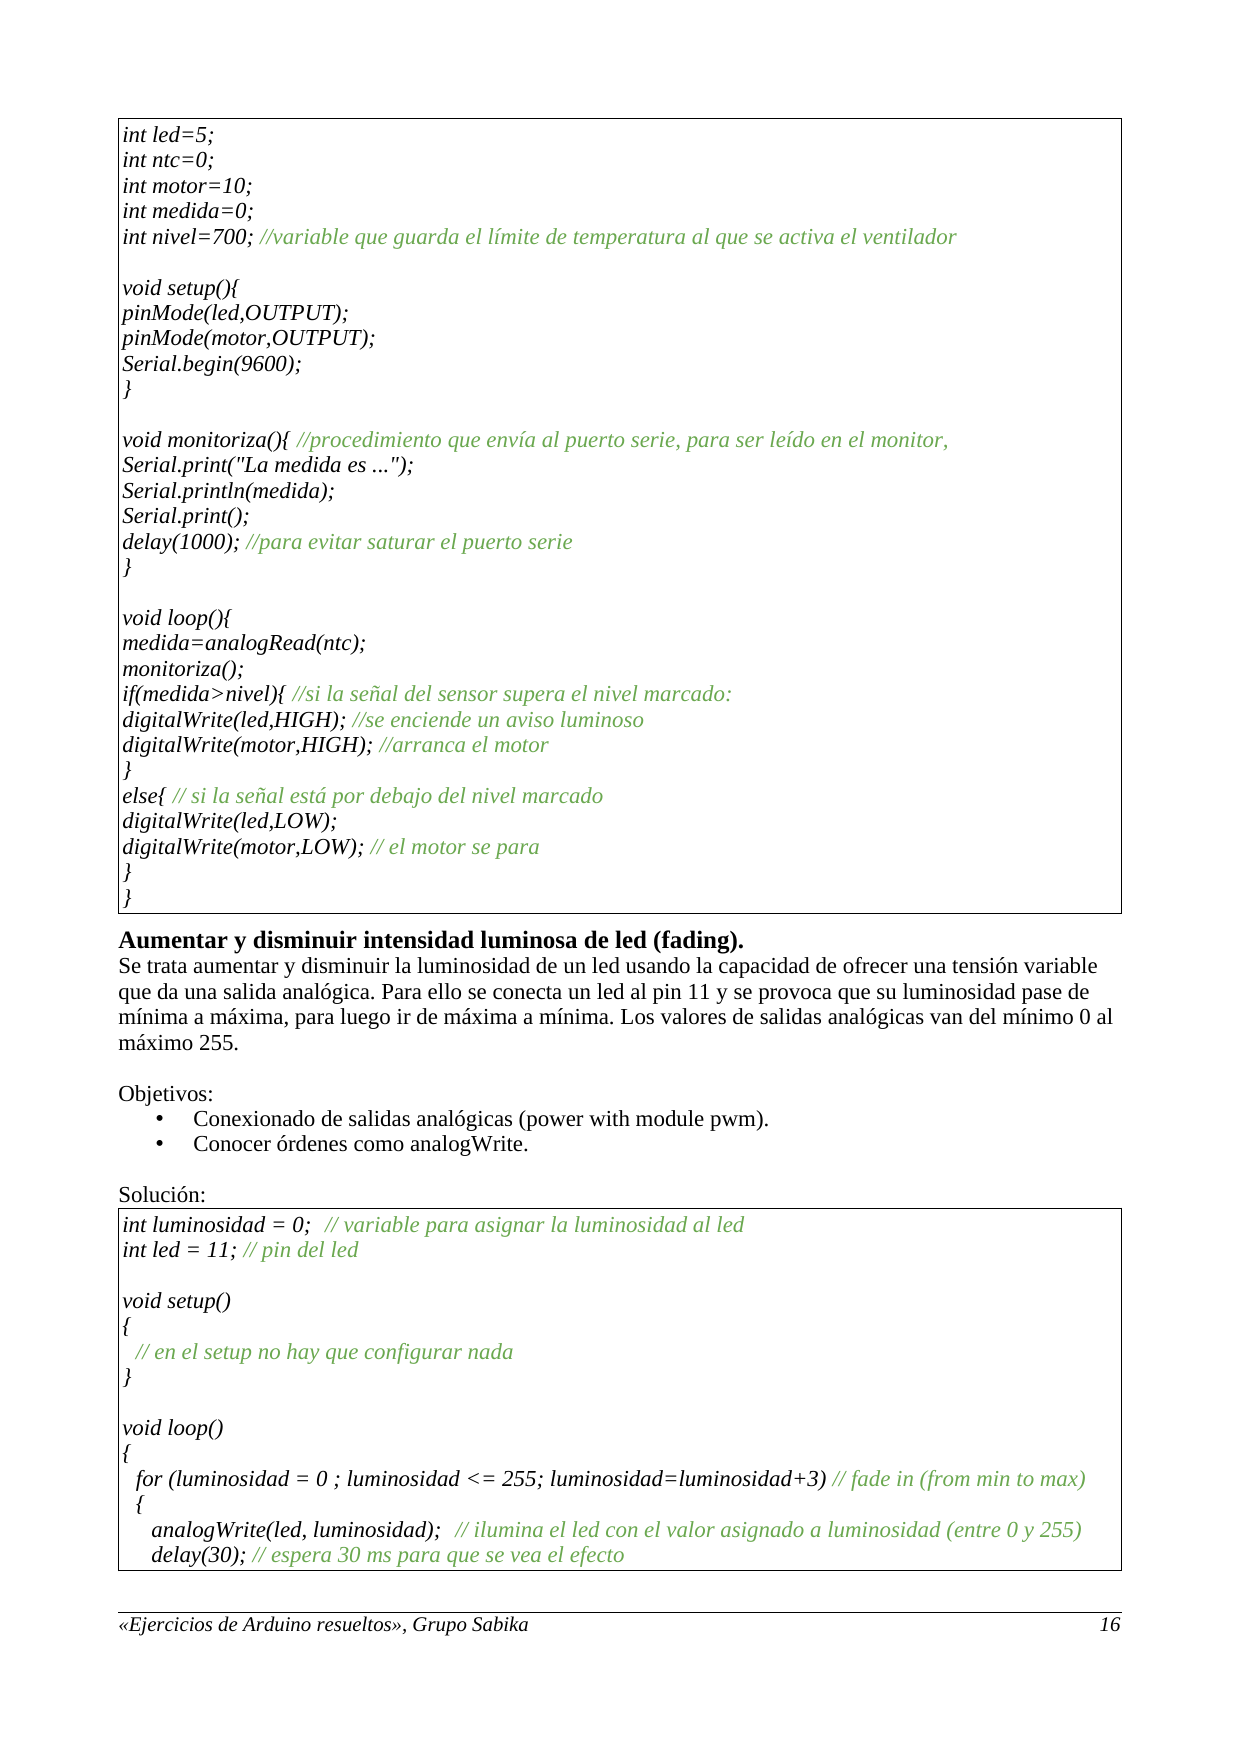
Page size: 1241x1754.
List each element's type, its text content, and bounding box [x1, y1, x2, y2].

text digitalWrite(motor,LOW); // el motor se para [340, 830, 1121, 855]
text int luminosidad = 0; // variable para asignar la luminosidad al led [119, 1209, 1121, 1233]
text } [119, 753, 1121, 779]
text delay(30); // espera 30 ms para que se vea el efecto [119, 1538, 1121, 1570]
list Conexionado de salidas analógicas (power with module pwm). [770, 1106, 1122, 1131]
text { [133, 1436, 1121, 1462]
text delay(1000); //para evitar saturar el puerto serie [246, 525, 1121, 550]
text medida=analogRead(ntc); [234, 626, 1121, 652]
text if(medida>nivel){ //si la señal del sensor supera el nivel marcado: [246, 677, 1121, 703]
text int nivel=700; //variable que guarda el límite de temperatura al que se activa el ventilador [256, 220, 1121, 245]
text } [119, 1360, 1121, 1386]
text pinMode(motor,OUTPUT); [351, 321, 1121, 347]
text Serial.print("La medida es ..."); [119, 448, 1121, 474]
text // en el setup no hay que configurar nada [119, 1335, 1121, 1360]
text int motor=10; [217, 169, 1121, 194]
text Serial.print(); [252, 499, 1121, 525]
text digitalWrite(led,LOW); [173, 804, 333, 808]
text { [133, 1309, 1121, 1335]
text digitalWrite(led,LOW); [334, 804, 1121, 830]
text } [133, 550, 1121, 576]
list Conocer órdenes como analogWrite. [156, 1131, 193, 1157]
text } [119, 881, 1121, 913]
text digitalWrite(motor,HIGH); //arranca el motor [347, 728, 1121, 753]
text Serial.println(medida); [337, 474, 1121, 499]
text } [133, 372, 1121, 398]
list Conocer órdenes como analogWrite. [529, 1131, 1122, 1157]
text void monitoriza(){ //procedimiento que envía al puerto serie, para ser leído en el monitor, [119, 423, 1121, 448]
text void setup(){ [119, 271, 1121, 296]
text Objetivos: [214, 1081, 1122, 1106]
text Serial.begin(9600); [304, 347, 1121, 372]
text int led = 11; // pin del led [243, 1233, 1121, 1258]
text } [133, 855, 1121, 881]
text { [147, 1487, 1121, 1513]
text Se trata aumentar y disminuir la luminosidad de un led usando la capacidad de ofrecer una tensión variable que da una salida analógica. Para ello se conecta un led al pin 11 y se provoca que su luminosidad pase de mínima a máxima, para luego ir de máxima a mínima. Los valores de salidas analógicas van del mínimo 0 al máximo 255. [239, 953, 1122, 1055]
text monitoriza(); [246, 652, 1121, 677]
text int medida=0; [255, 194, 1121, 220]
text int ntc=0; [119, 143, 1121, 169]
text else{ // si la señal está por debajo del nivel marcado [133, 779, 1121, 804]
text analogWrite(led, luminosidad); // ilumina el led con el valor asignado a luminosidad (entre 0 y 255) [147, 1513, 1121, 1538]
text int led=5; [119, 119, 1121, 143]
text Aumentar y disminuir intensidad luminosa de led (fading). [745, 926, 1122, 953]
text void setup() [119, 1284, 1121, 1309]
text void loop() [119, 1411, 1121, 1436]
text void loop(){ [119, 601, 1121, 626]
text for (luminosidad = 0 ; luminosidad <= 255; luminosidad=luminosidad+3) // fade in (from min to max) [133, 1462, 1121, 1487]
text digitalWrite(led,HIGH); //se enciende un aviso luminoso [292, 703, 1121, 728]
text pinMode(led,OUTPUT); [242, 296, 1121, 321]
text Solución: [206, 1182, 1122, 1208]
